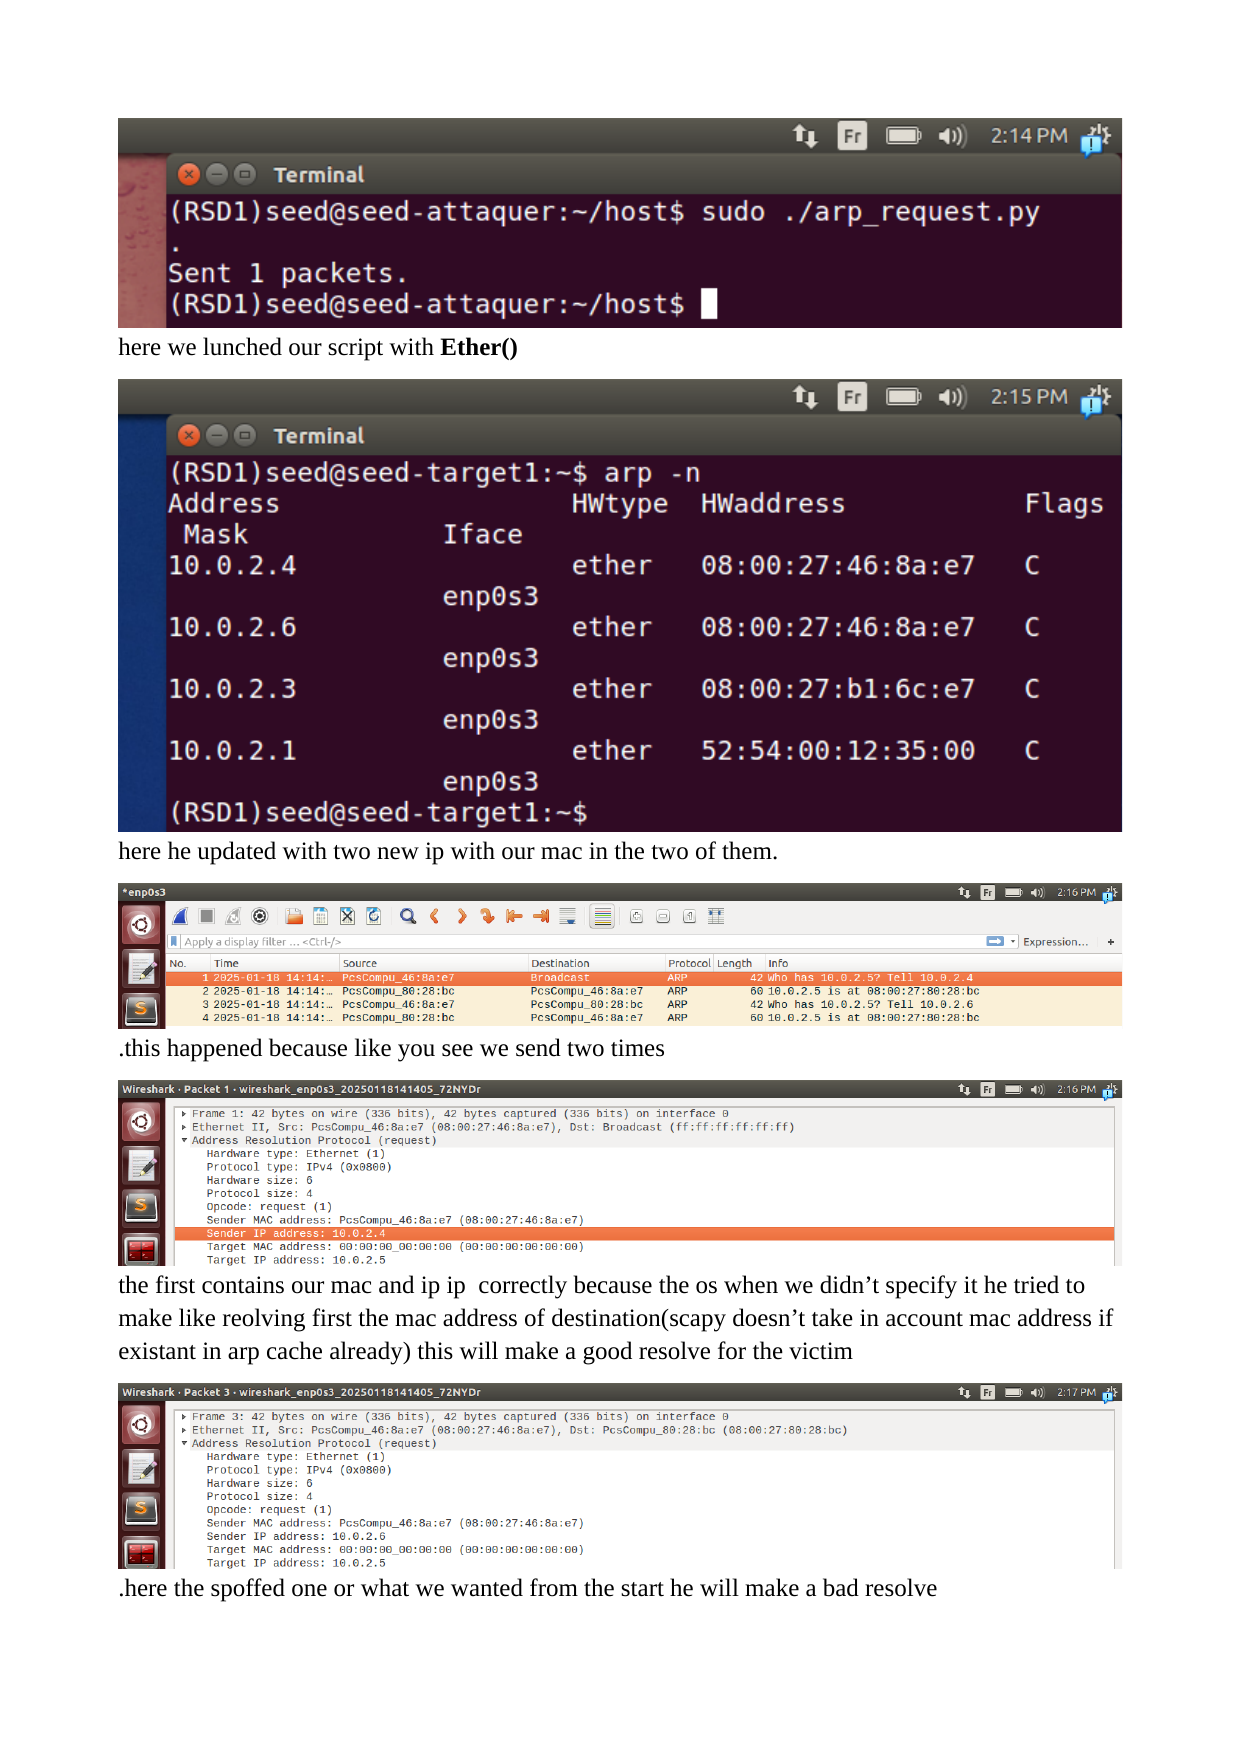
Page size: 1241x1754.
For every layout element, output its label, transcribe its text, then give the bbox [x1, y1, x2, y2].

text .this happened because like you see we send two times [118, 1029, 1122, 1061]
picture [118, 883, 1123, 1029]
picture [118, 1080, 1123, 1266]
text .here the spoffed one or what we wanted from the start he will make a bad resolve [118, 1569, 1122, 1602]
picture [118, 379, 1123, 832]
picture [118, 1383, 1123, 1569]
text here we lunched our script with Ether() [118, 328, 1122, 361]
picture [118, 118, 1123, 328]
text the first contains our mac and ip ip correctly because the os when we didn’t specify it he tried to make like reolving first the mac address of destination(scapy doesn’t take in account mac address if existant in arp cache already) this will make a good resolve for the victim [118, 1266, 1122, 1365]
text here he updated with two new ip with our mac in the two of them. [118, 832, 1122, 865]
